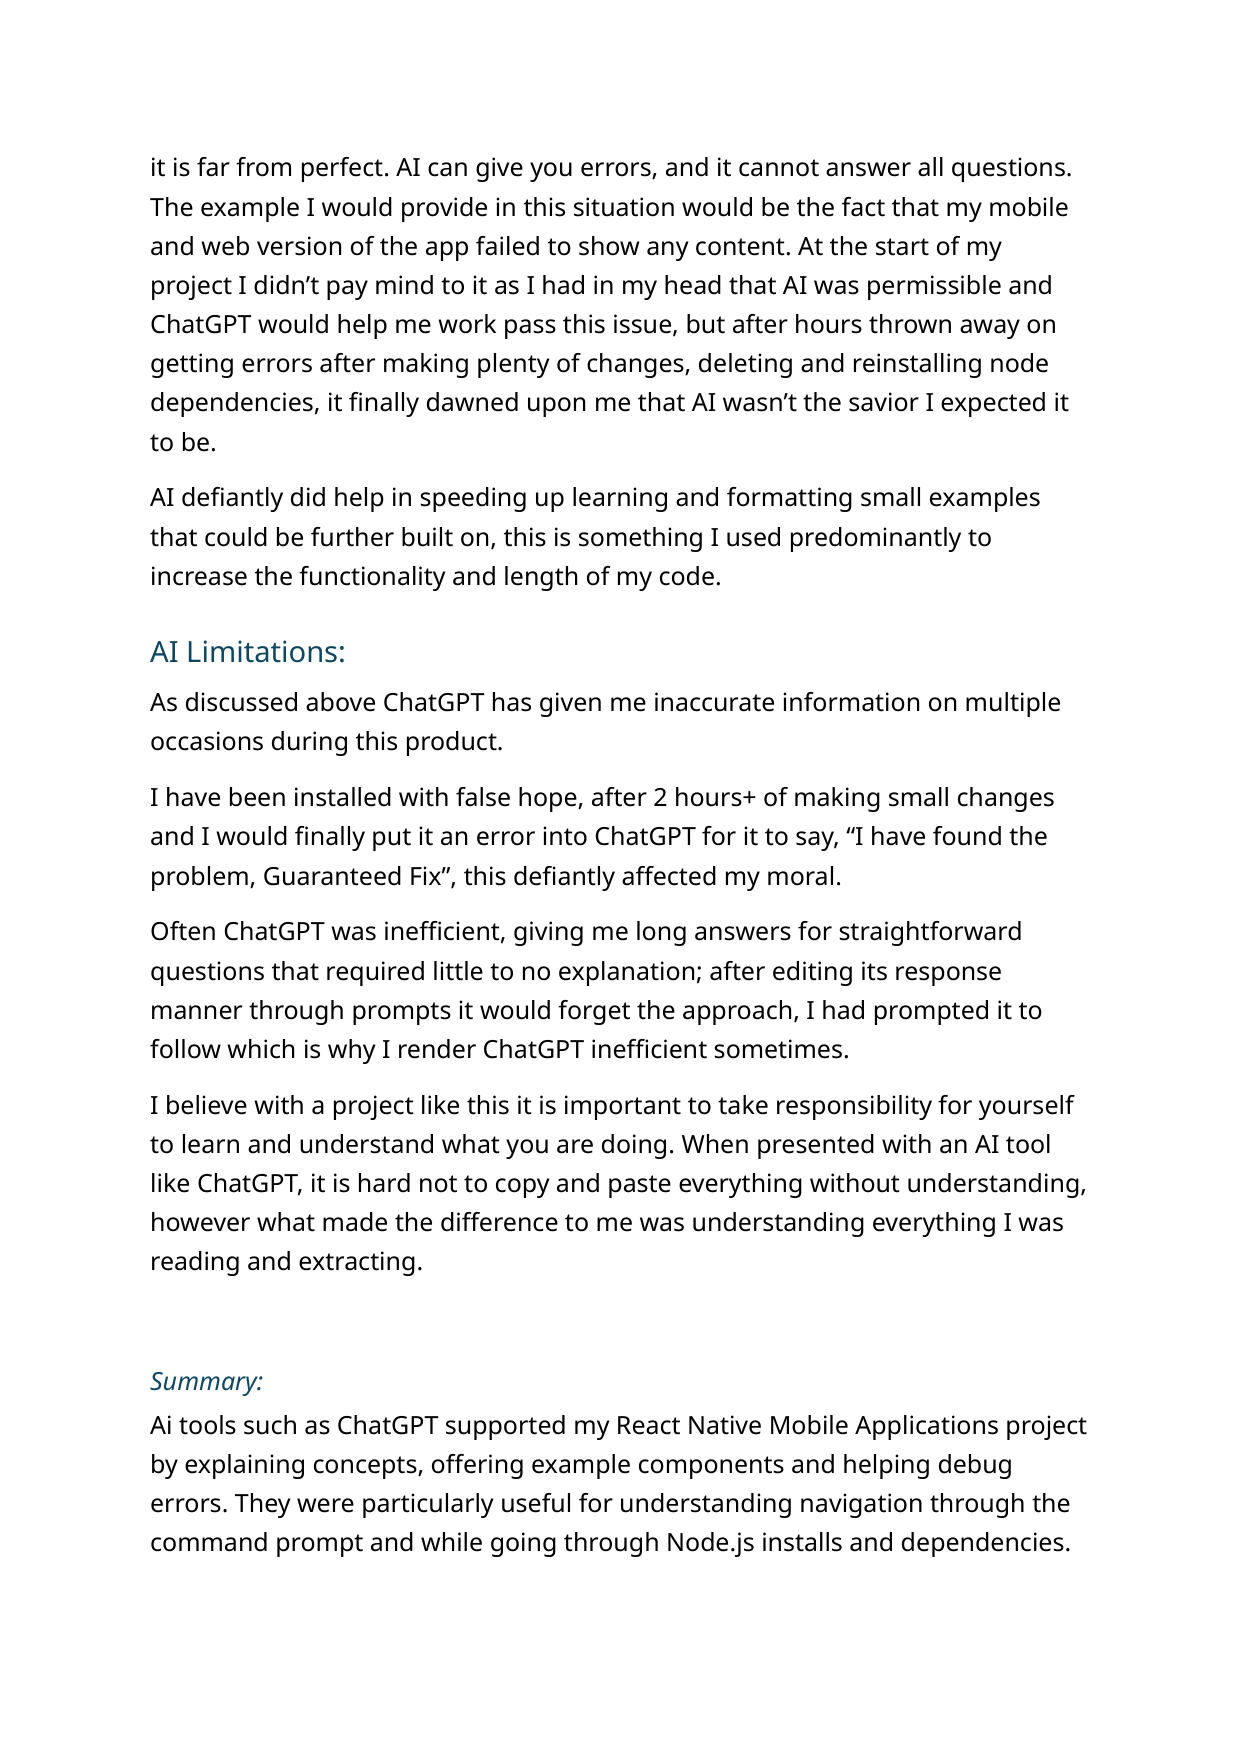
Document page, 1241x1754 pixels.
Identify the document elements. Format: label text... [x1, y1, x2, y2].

subtitle Summary: [150, 1364, 1090, 1398]
text I have been installed with false hope, after 2 hours+ of making small changes and I would finally put it an error into ChatGPT for it to say, “I have found the problem, Guaranteed Fix”, this defiantly affected my moral. [150, 780, 1090, 892]
text As discussed above ChatGPT has given me inaccurate information on multiple occasions during this product. [150, 685, 1090, 758]
text Ai tools such as ChatGPT supported my React Native Mobile Applications project by explaining concepts, offering example components and helping debug errors. They were particularly useful for understanding navigation through the command prompt and while going through Node.js installs and dependencies. [150, 1407, 1090, 1559]
text it is far from perfect. AI can give you errors, and it cannot answer all questions. The example I would provide in this situation would be the fact that my mobile and web version of the app failed to show any content. At the start of my project I didn’t pay mind to it as I had in my head that AI was permissible and ChatGPT would help me work pass this issue, but after hours thrown away on getting errors after making plenty of changes, deleting and reinstalling node dependencies, it finally dawned upon me that AI wasn’t the savior I expected it to be. [150, 150, 1090, 458]
subtitle AI Limitations: [150, 631, 1090, 671]
text I believe with a project like this it is important to take responsibility for yourself to learn and understand what you are doing. When presented with an AI tool like ChatGPT, it is hard not to copy and paste everything without understanding, however what made the difference to me was understanding everything I was reading and extracting. [150, 1087, 1090, 1278]
text Often ChatGPT was inefficient, giving me long answers for straightforward questions that required little to no explanation; after editing its response manner through prompts it would forget the approach, I had prompted it to follow which is why I render ChatGPT inefficient sometimes. [150, 914, 1090, 1066]
text AI defiantly did help in speeding up learning and formatting small examples that could be further built on, this is something I used predominantly to increase the functionality and length of my code. [150, 480, 1090, 592]
